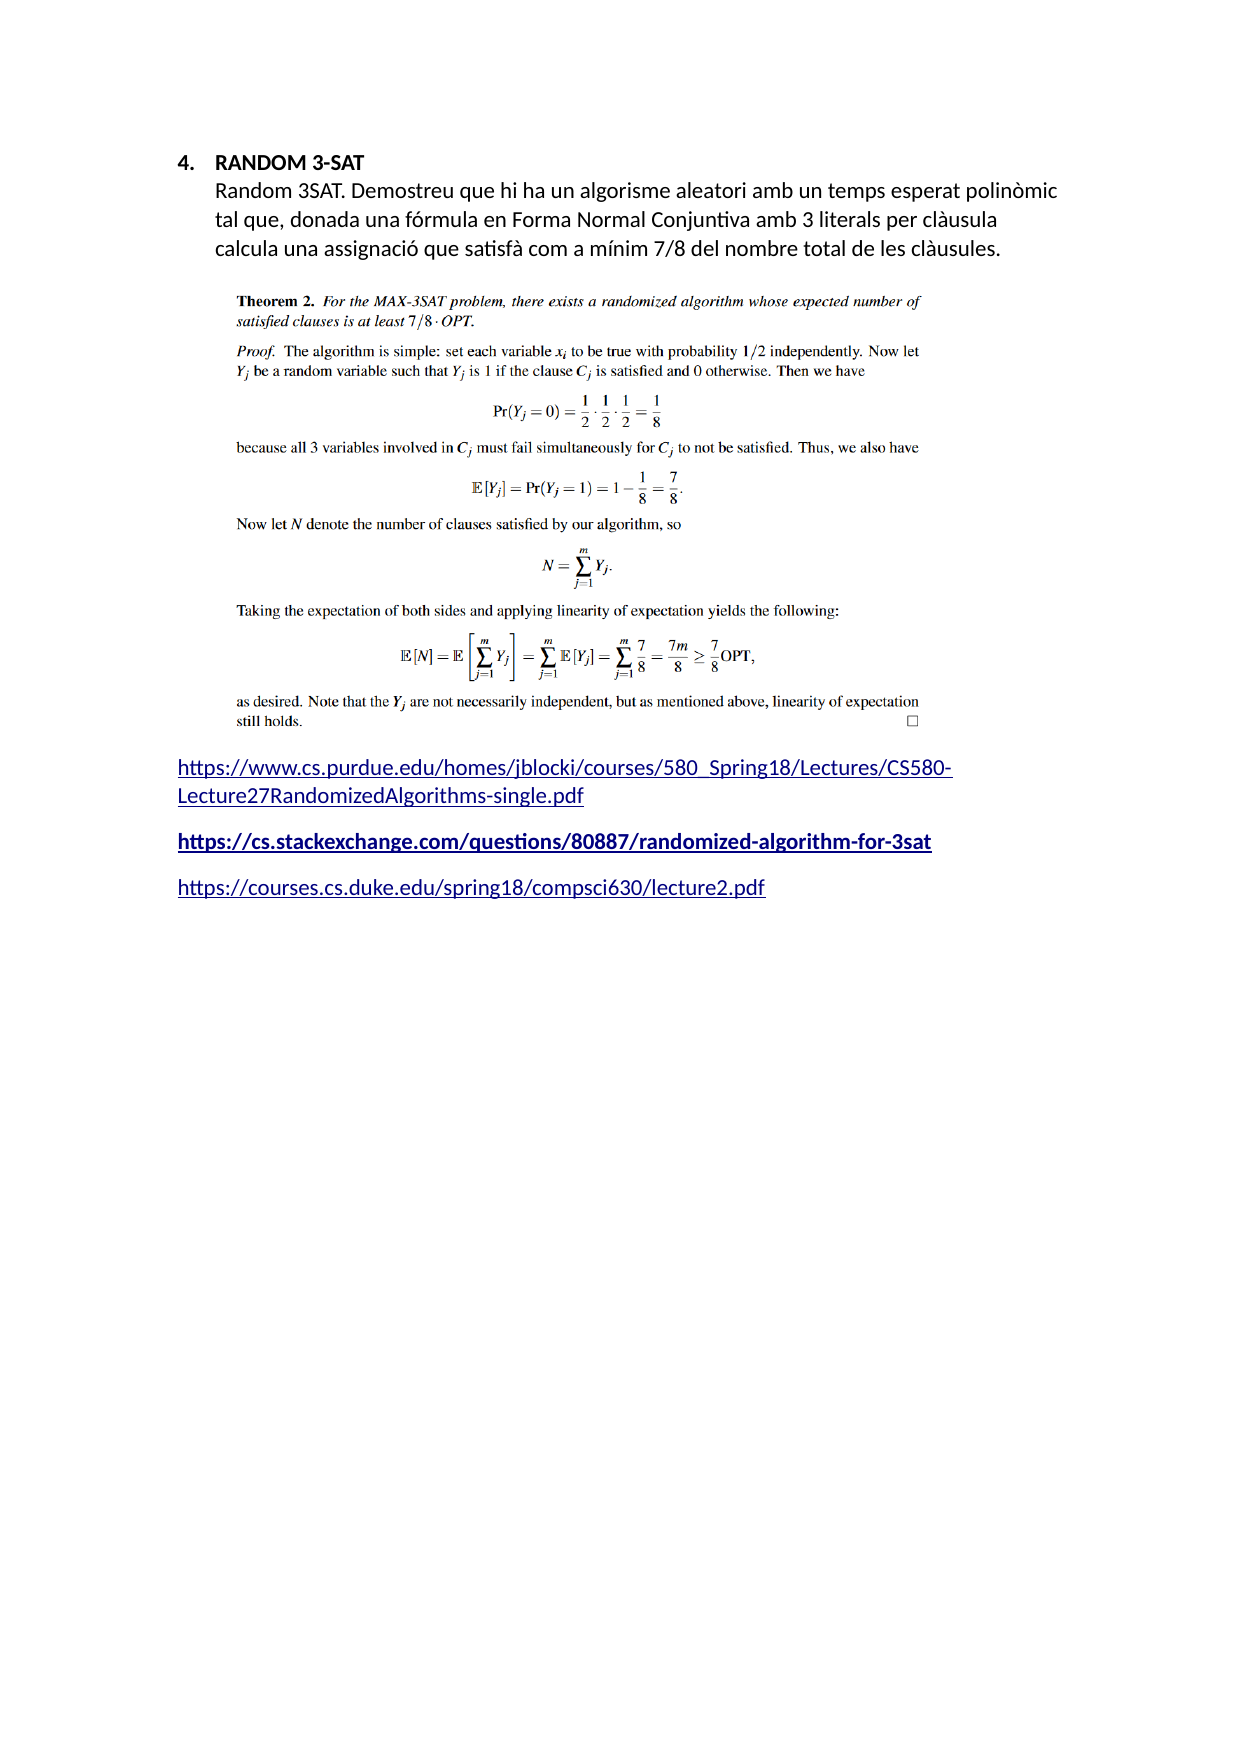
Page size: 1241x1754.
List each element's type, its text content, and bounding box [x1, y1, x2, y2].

text https://courses.cs.duke.edu/spring18/compsci630/lecture2.pdf [177, 873, 1063, 901]
text https://www.cs.purdue.edu/homes/jblocki/courses/580_Spring18/Lectures/CS580-Lecture27RandomizedAlgorithms-single.pdf [177, 753, 1063, 809]
list RANDOM 3-SAT [177, 148, 1063, 176]
text https://cs.stackexchange.com/questions/80887/randomized-algorithm-for-3sat [177, 827, 1063, 855]
list Random 3SAT. Demostreu que hi ha un algorisme aleatori amb un temps esperat polinòmic tal que, donada una fórmula en Forma Normal Conjuntiva amb 3 literals per clàusula calcula una assignació que satisfà com a mínim 7/8 del nombre total de les clàusules. [215, 176, 1063, 262]
